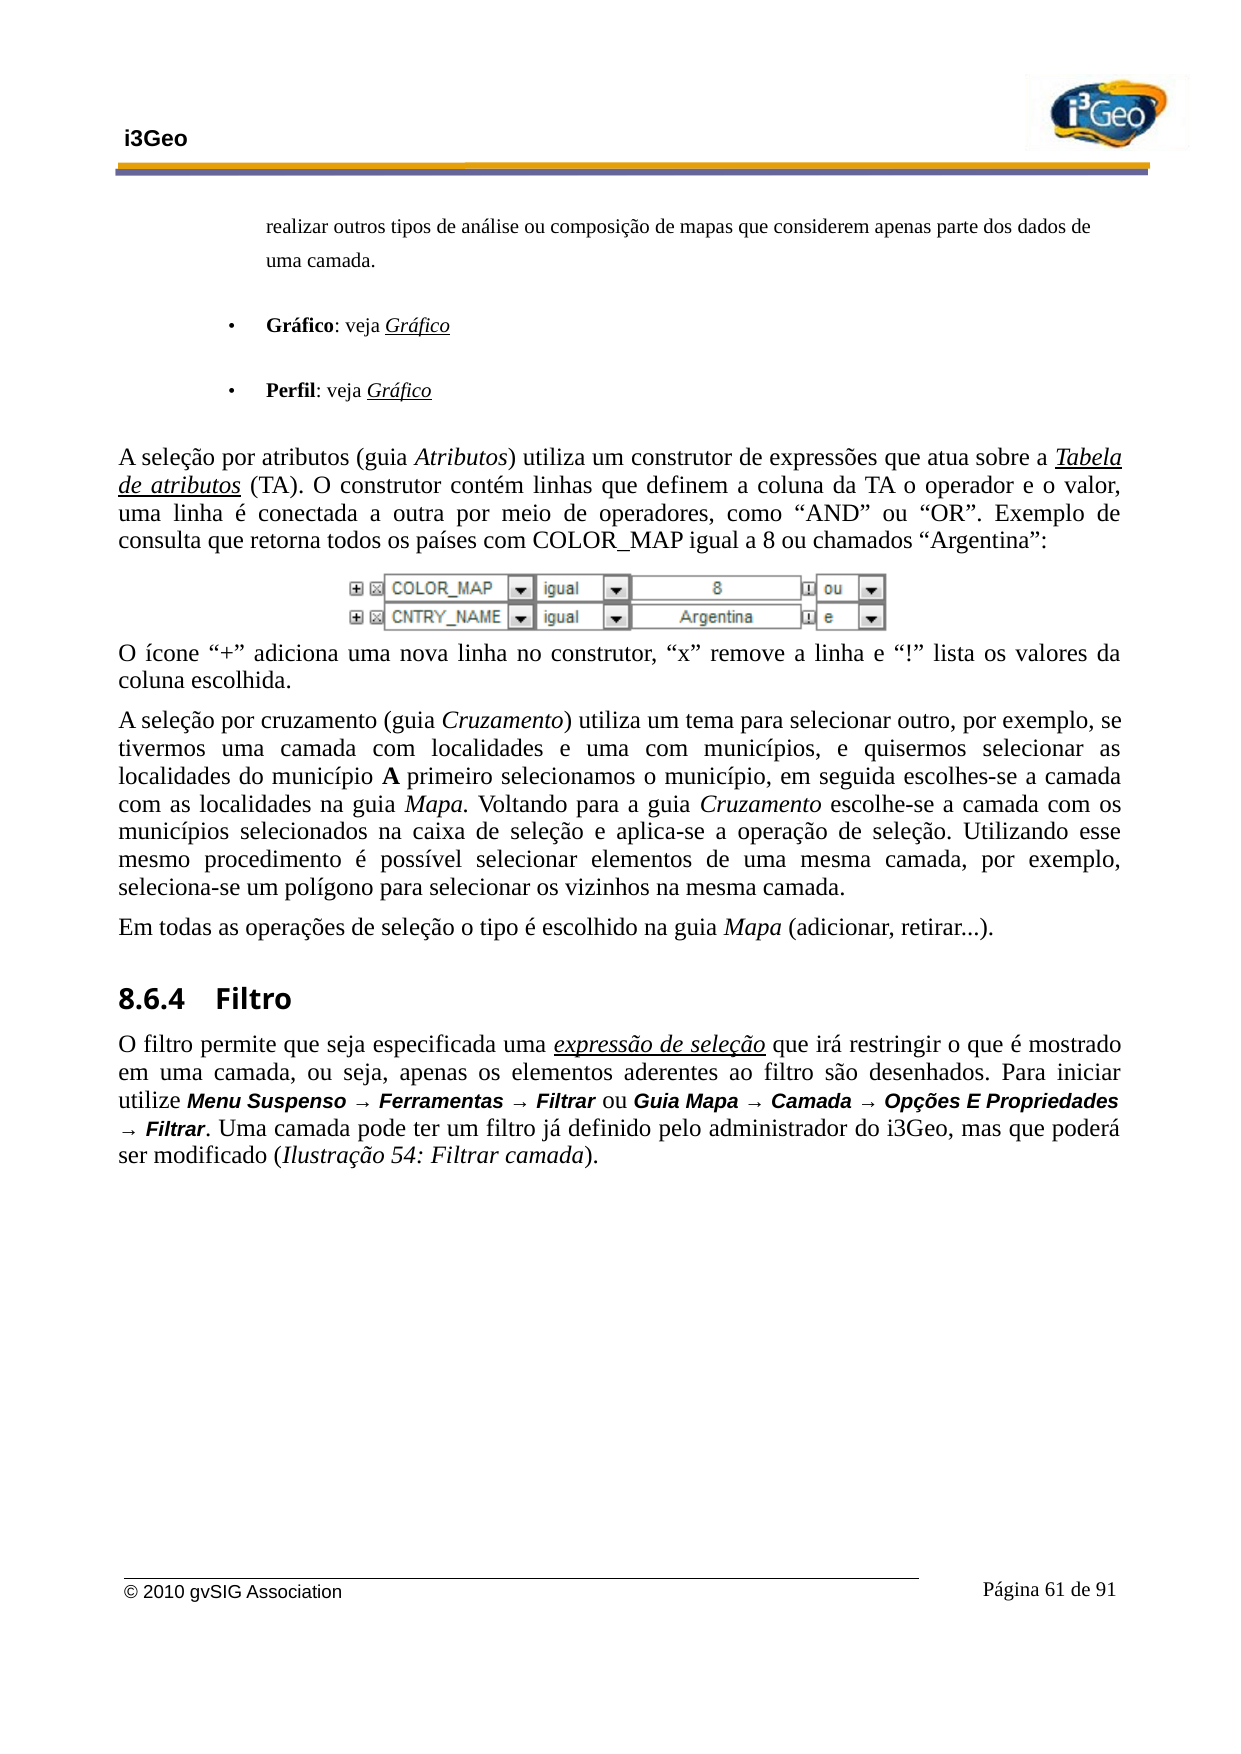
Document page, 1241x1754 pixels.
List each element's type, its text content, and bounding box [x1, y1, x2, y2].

picture [345, 566, 895, 639]
subtitle Filtro [118, 978, 1122, 1018]
list realizar outros tipos de análise ou composição de mapas que considerem apenas parte dos dados de uma camada. [228, 214, 1122, 272]
text A seleção por atributos (guia Atributos) utiliza um construtor de expressões que atua sobre a Tabela de atributos (TA). O construtor contém linhas que definem a coluna da TA o operador e o valor, uma linha é conectada a outra por meio de operadores, como “AND” ou “OR”. Exemplo de consulta que retorna todos os países com COLOR_MAP igual a 8 ou chamados “Argentina”: [118, 443, 1122, 554]
picture [1025, 74, 1191, 151]
text Em todas as operações de seleção o tipo é escolhido na guia Mapa (adicionar, retirar...). [118, 913, 1122, 941]
list Perfil: veja Gráfico [228, 379, 1122, 402]
list Gráfico: veja Gráfico [228, 314, 1122, 337]
text O ícone “+” adiciona uma nova linha no construtor, “x” remove a linha e “!” lista os valores da coluna escolhida. [118, 567, 1122, 694]
text A seleção por cruzamento (guia Cruzamento) utiliza um tema para selecionar outro, por exemplo, se tivermos uma camada com localidades e uma com municípios, e quisermos selecionar as localidades do município A primeiro selecionamos o município, em seguida escolhes-se a camada com as localidades na guia Mapa. Voltando para a guia Cruzamento escolhe-se a camada com os municípios selecionados na caixa de seleção e aplica-se a operação de seleção. Utilizando esse mesmo procedimento é possível selecionar elementos de uma mesma camada, por exemplo, seleciona-se um polígono para selecionar os vizinhos na mesma camada. [118, 707, 1122, 901]
text O filtro permite que seja especificada uma expressão de seleção que irá restringir o que é mostrado em uma camada, ou seja, apenas os elementos aderentes ao filtro são desenhados. Para iniciar utilize menu suspenso → ferramentas → filtrar ou guia mapa → camada → opções e propriedades → filtrar. Uma camada pode ter um filtro já definido pelo administrador do i3Geo, mas que poderá ser modificado (Ilustração 54: Filtrar camada). [118, 1031, 1122, 1169]
